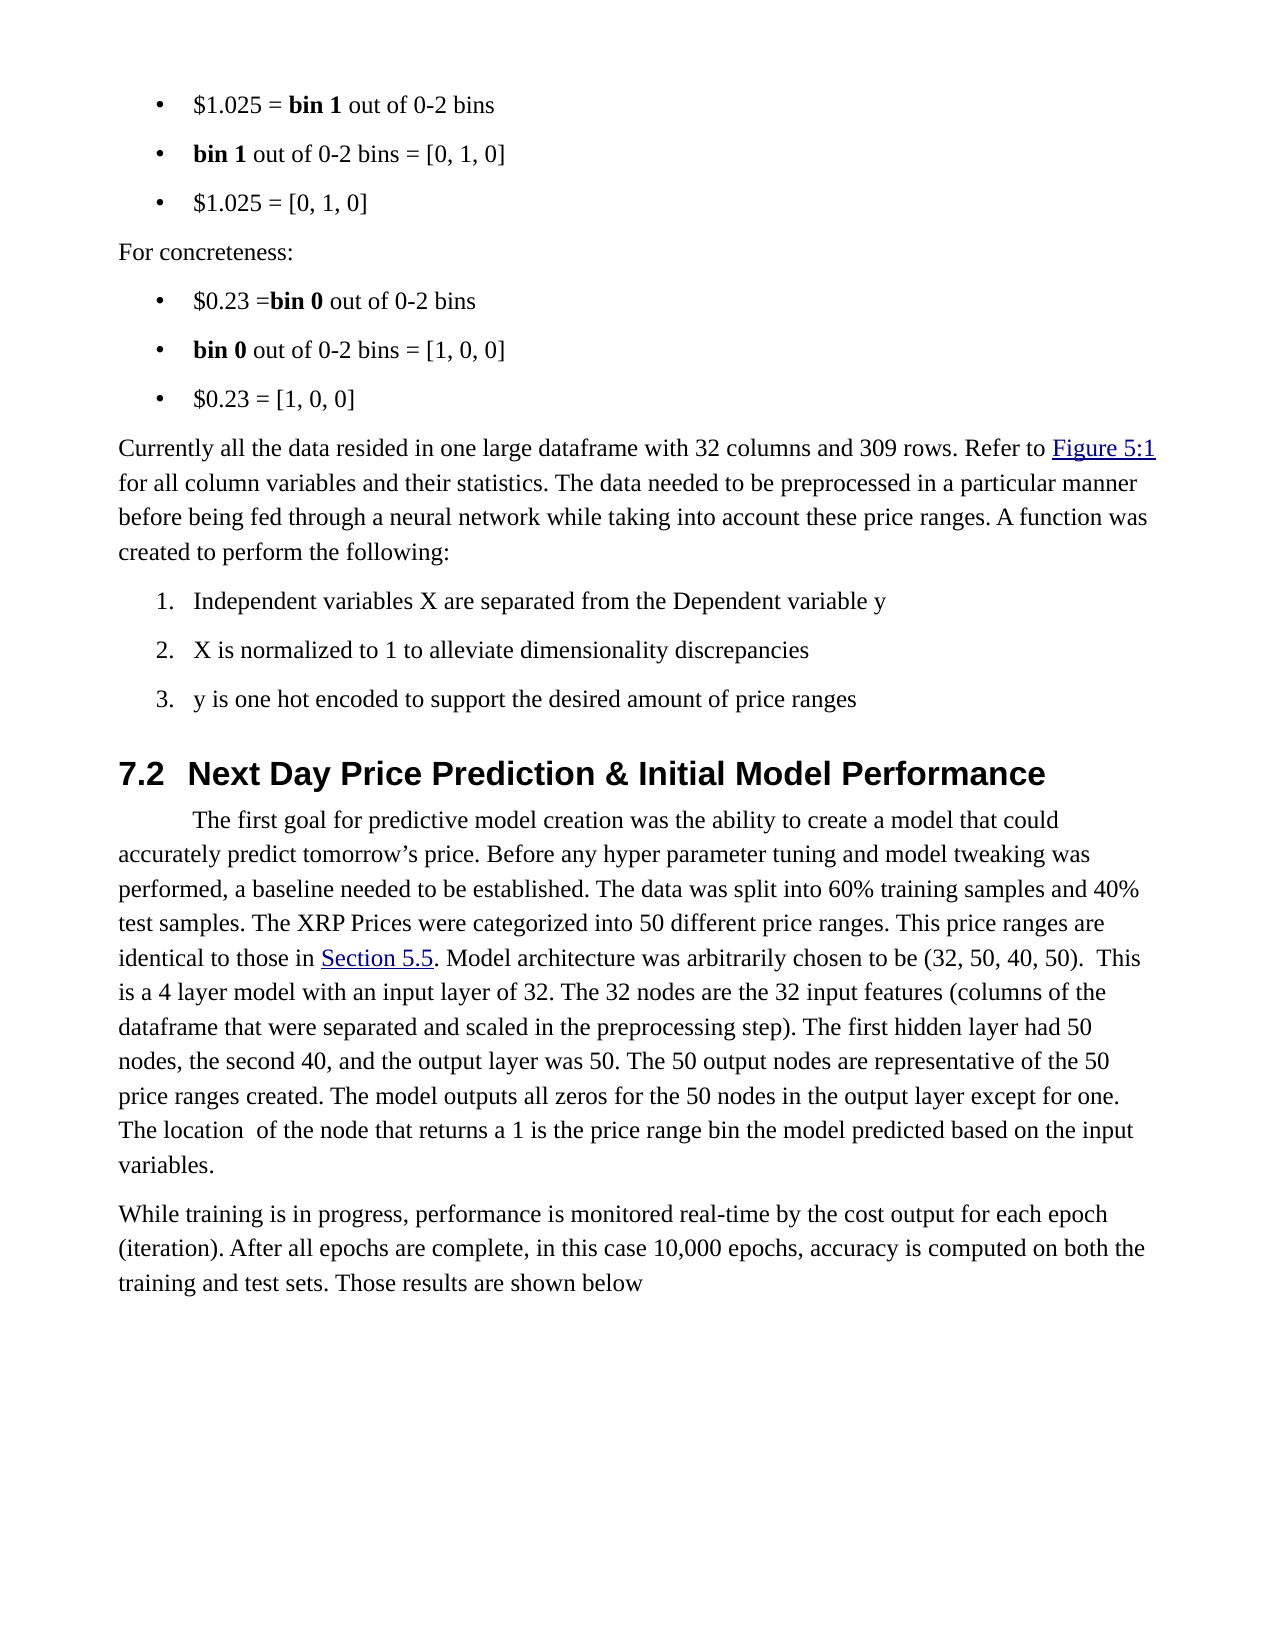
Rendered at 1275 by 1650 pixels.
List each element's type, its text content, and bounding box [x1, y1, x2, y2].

list bin 1 out of 0-2 bins = [0, 1, 0] [156, 139, 1157, 168]
text Currently all the data resided in one large dataframe with 32 columns and 309 rows. Refer to Figure 5:1 for all column variables and their statistics. The data needed to be preprocessed in a particular manner before being fed through a neural network while taking into account these price ranges. A function was created to perform the following: [118, 433, 1157, 566]
list y is one hot encoded to support the desired amount of price ranges [156, 684, 1157, 713]
list bin 0 out of 0-2 bins = [1, 0, 0] [156, 335, 1157, 364]
list $1.025 = bin 1 out of 0-2 bins [156, 90, 1157, 119]
list Independent variables X are separated from the Dependent variable y [156, 586, 1157, 615]
list $0.23 =bin 0 out of 0-2 bins [156, 286, 1157, 315]
subtitle Next Day Price Prediction & Initial Model Performance [118, 754, 1157, 793]
list $0.23 = [1, 0, 0] [156, 384, 1157, 413]
text For concreteness: [118, 237, 1157, 266]
text While training is in progress, performance is monitored real-time by the cost output for each epoch (iteration). After all epochs are complete, in this case 10,000 epochs, accuracy is computed on both the training and test sets. Those results are shown below [118, 1199, 1157, 1297]
text The first goal for predictive model creation was the ability to create a model that could accurately predict tomorrow’s price. Before any hyper parameter tuning and model tweaking was performed, a baseline needed to be established. The data was split into 60% training samples and 40% test samples. The XRP Prices were categorized into 50 different price ranges. This price ranges are identical to those in Section 5.5. Model architecture was arbitrarily chosen to be (32, 50, 40, 50). This is a 4 layer model with an input layer of 32. The 32 nodes are the 32 input features (columns of the dataframe that were separated and scaled in the preprocessing step). The first hidden layer had 50 nodes, the second 40, and the output layer was 50. The 50 output nodes are representative of the 50 price ranges created. The model outputs all zeros for the 50 nodes in the output layer except for one. The location of the node that returns a 1 is the price range bin the model predicted based on the input variables. [118, 805, 1157, 1179]
list X is normalized to 1 to alleviate dimensionality discrepancies [156, 635, 1157, 664]
list $1.025 = [0, 1, 0] [156, 188, 1157, 217]
